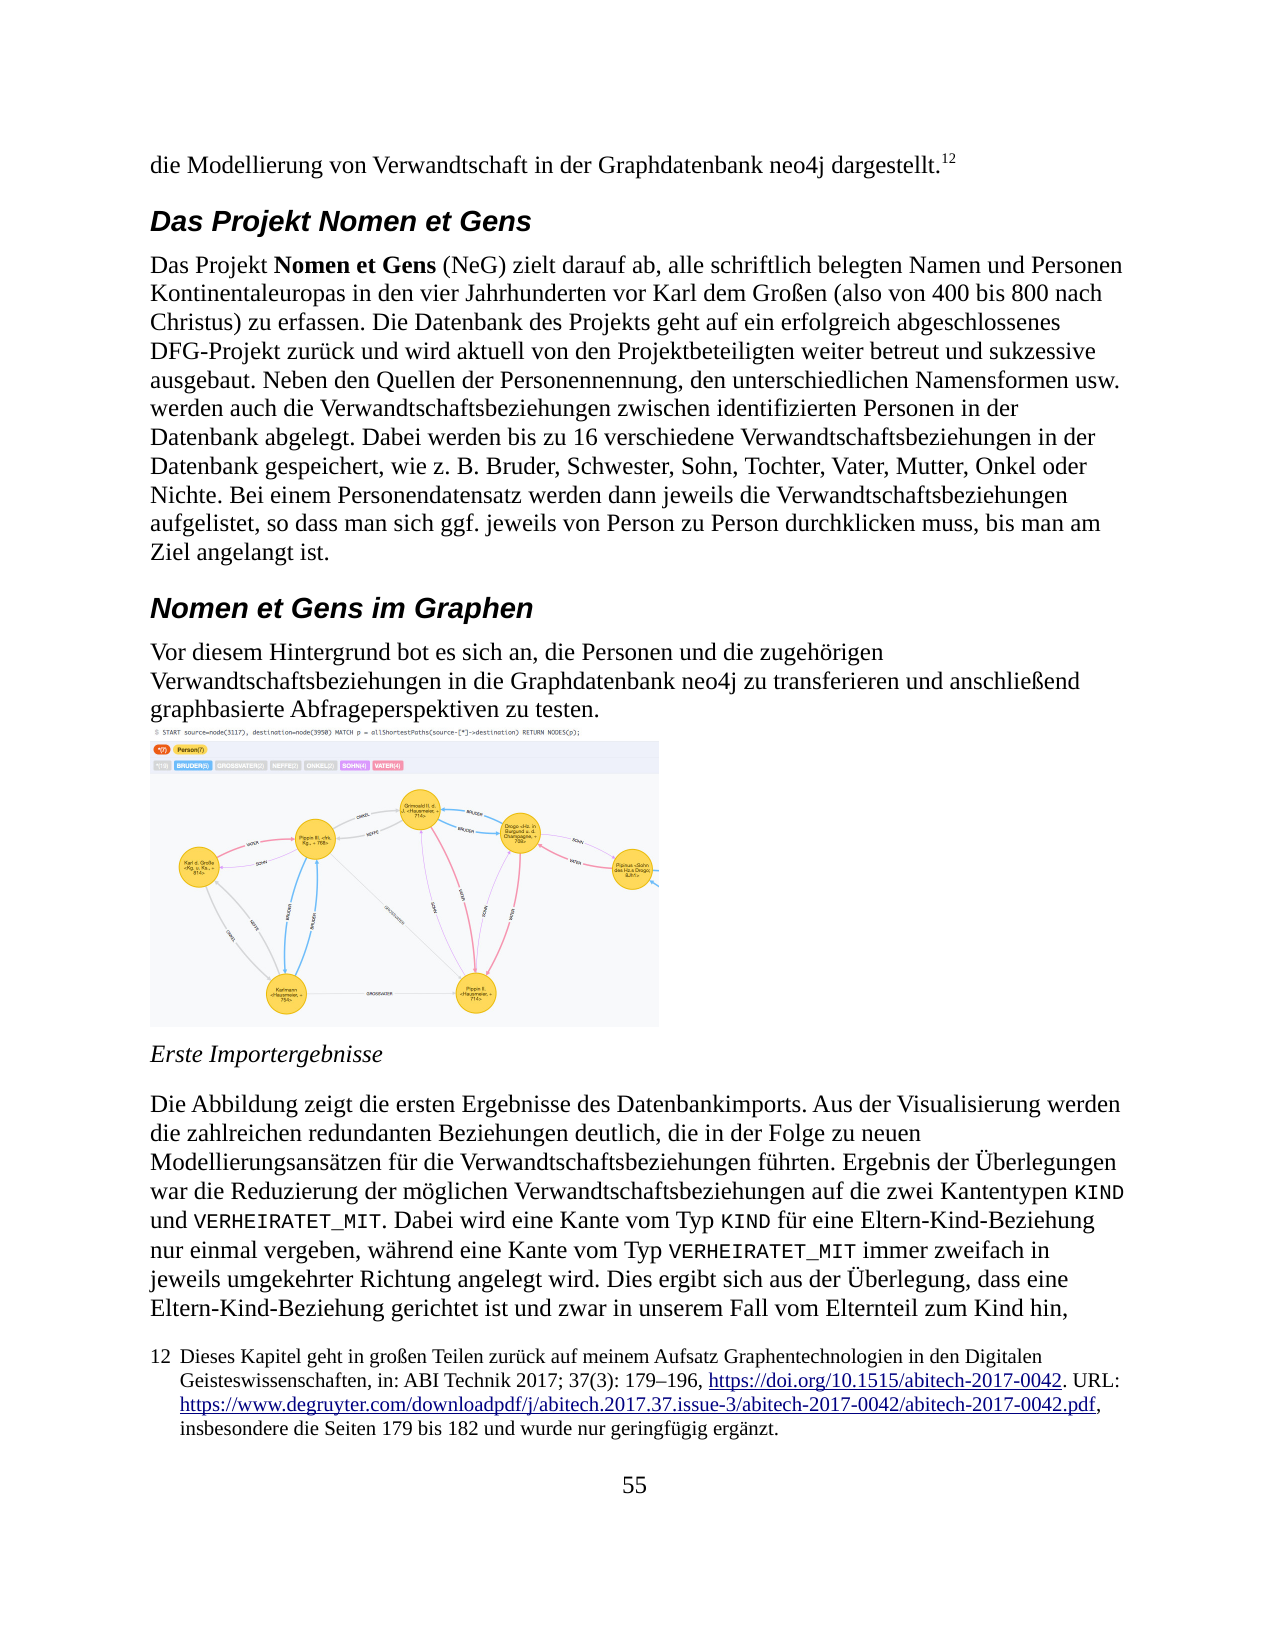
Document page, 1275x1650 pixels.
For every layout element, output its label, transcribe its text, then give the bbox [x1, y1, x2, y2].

subtitle Nomen et Gens im Graphen [150, 591, 1125, 624]
text Die Abbildung zeigt die ersten Ergebnisse des Datenbankimports. Aus der Visualisierung werden die zahlreichen redundanten Beziehungen deutlich, die in der Folge zu neuen Modellierungsansätzen für die Verwandtschaftsbeziehungen führten. Ergebnis der Überlegungen war die Reduzierung der möglichen Verwandtschaftsbeziehungen auf die zwei Kantentypen KIND und VERHEIRATET_MIT. Dabei wird eine Kante vom Typ KIND für eine Eltern-Kind-Beziehung nur einmal vergeben, während eine Kante vom Typ VERHEIRATET_MIT immer zweifach in jeweils umgekehrter Richtung angelegt wird. Dies ergibt sich aus der Überlegung, dass eine Eltern-Kind-Beziehung gerichtet ist und zwar in unserem Fall vom Elternteil zum Kind hin, [150, 1089, 1125, 1322]
text Erste Importergebnisse [150, 1039, 1125, 1068]
text Dieses Kapitel geht in großen Teilen zurück auf meinem Aufsatz Graphentechnologien in den Digitalen Geisteswissenschaften, in: ABI Technik 2017; 37(3): 179–196, https://doi.org/10.1515/abitech-2017-0042. URL: https://www.degruyter.com/downloadpdf/j/abitech.2017.37.issue-3/abitech-2017-0042/abitech-2017-0042.pdf, insbesondere die Seiten 179 bis 182 und wurde nur geringfügig ergänzt. [150, 1344, 1125, 1440]
text In diesem Kapitel wird am Beispiel eines Ausschnitts der Daten des Projekts Nomen et Gens die Modellierung von Verwandtschaft in der Graphdatenbank neo4j dargestellt. [150, 150, 1125, 179]
text Das Projekt Nomen et Gens (NeG) zielt darauf ab, alle schriftlich belegten Namen und Personen Kontinentaleuropas in den vier Jahrhunderten vor Karl dem Großen (also von 400 bis 800 nach Christus) zu erfassen. Die Datenbank des Projekts geht auf ein erfolgreich abgeschlossenes DFG-Projekt zurück und wird aktuell von den Projektbeteiligten weiter betreut und sukzessive ausgebaut. Neben den Quellen der Personennennung, den unterschiedlichen Namensformen usw. werden auch die Verwandtschaftsbeziehungen zwischen identifizierten Personen in der Datenbank abgelegt. Dabei werden bis zu 16 verschiedene Verwandtschaftsbeziehungen in der Datenbank gespeichert, wie z. B. Bruder, Schwester, Sohn, Tochter, Vater, Mutter, Onkel oder Nichte. Bei einem Personendatensatz werden dann jeweils die Verwandtschaftsbeziehungen aufgelistet, so dass man sich ggf. jeweils von Person zu Person durchklicken muss, bis man am Ziel angelangt ist. [150, 250, 1125, 566]
subtitle Das Projekt Nomen et Gens [150, 204, 1125, 237]
text Vor diesem Hintergrund bot es sich an, die Personen und die zugehörigen Verwandtschaftsbeziehungen in die Graphdatenbank neo4j zu transferieren und anschließend graphbasierte Abfrageperspektiven zu testen. [150, 637, 1125, 723]
picture [150, 723, 659, 1027]
